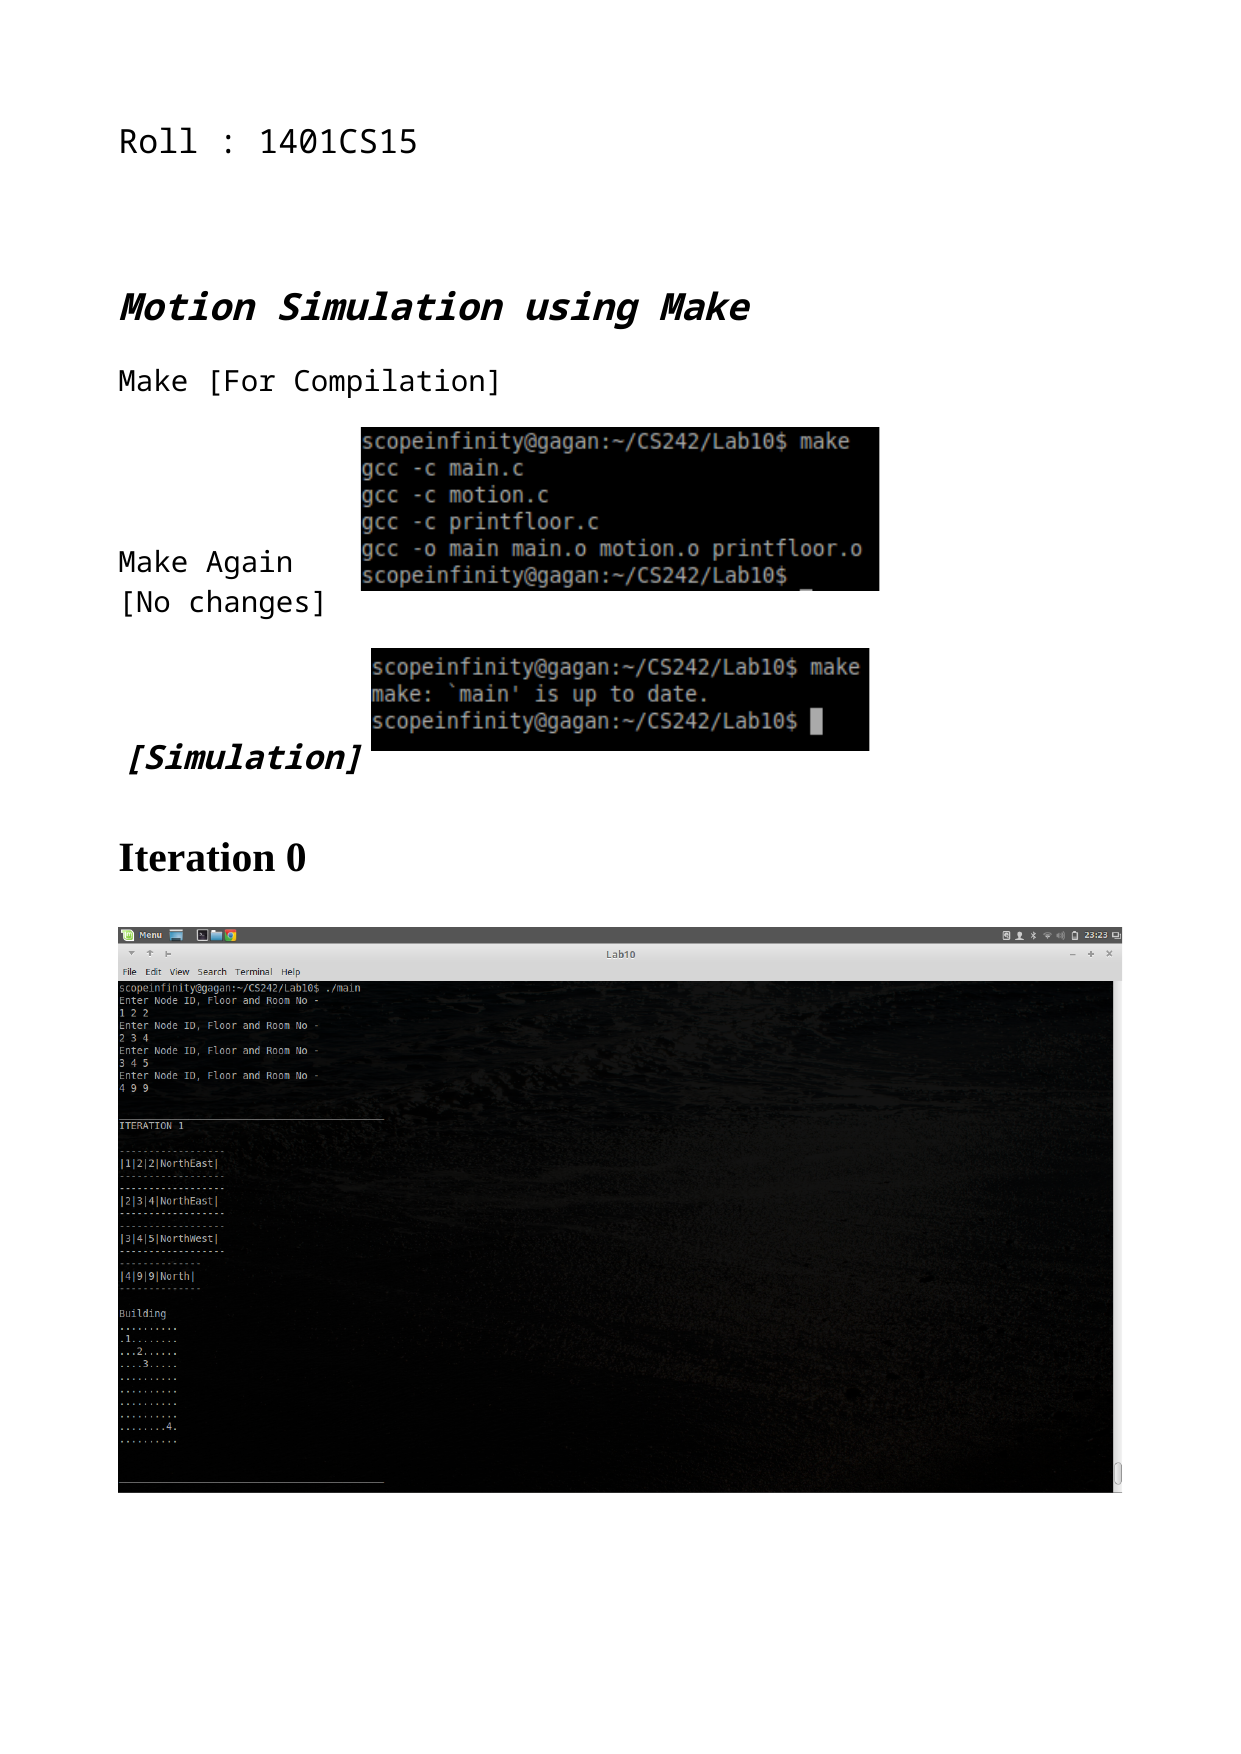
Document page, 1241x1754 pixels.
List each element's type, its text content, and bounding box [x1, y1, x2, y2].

text Make Again [No changes] [118, 541, 1122, 621]
picture [371, 648, 870, 751]
text Roll : 1401CS15 [118, 118, 1122, 163]
picture [118, 927, 1123, 1493]
text Make [For Compilation] [118, 360, 1122, 399]
text [Simulation] [118, 734, 1122, 779]
text Iteration 0 [118, 832, 1122, 880]
text Motion Simulation using Make [118, 280, 1122, 331]
picture [360, 427, 880, 591]
